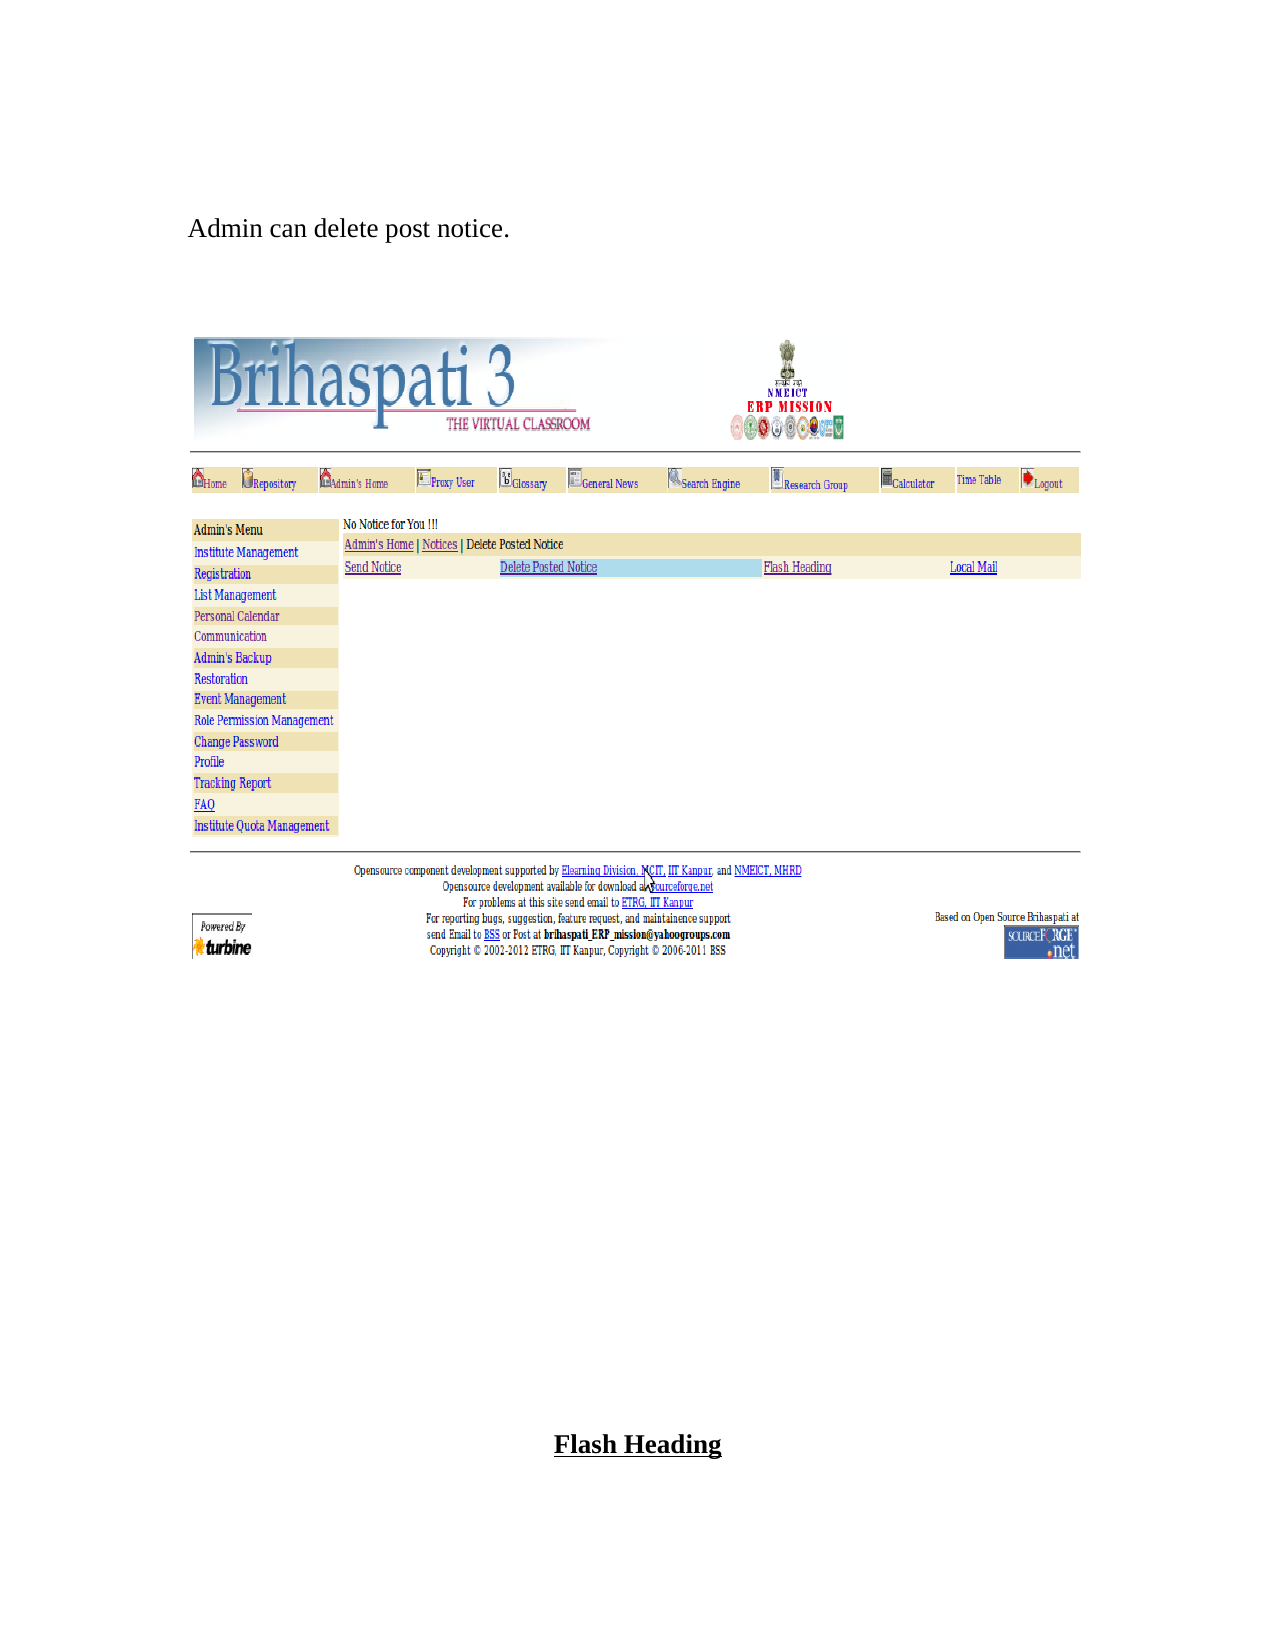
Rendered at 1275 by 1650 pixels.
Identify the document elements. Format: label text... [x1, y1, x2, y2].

text Flash Heading [187, 1428, 1087, 1459]
picture [189, 330, 1086, 991]
text Admin can delete post notice. [187, 212, 1087, 243]
